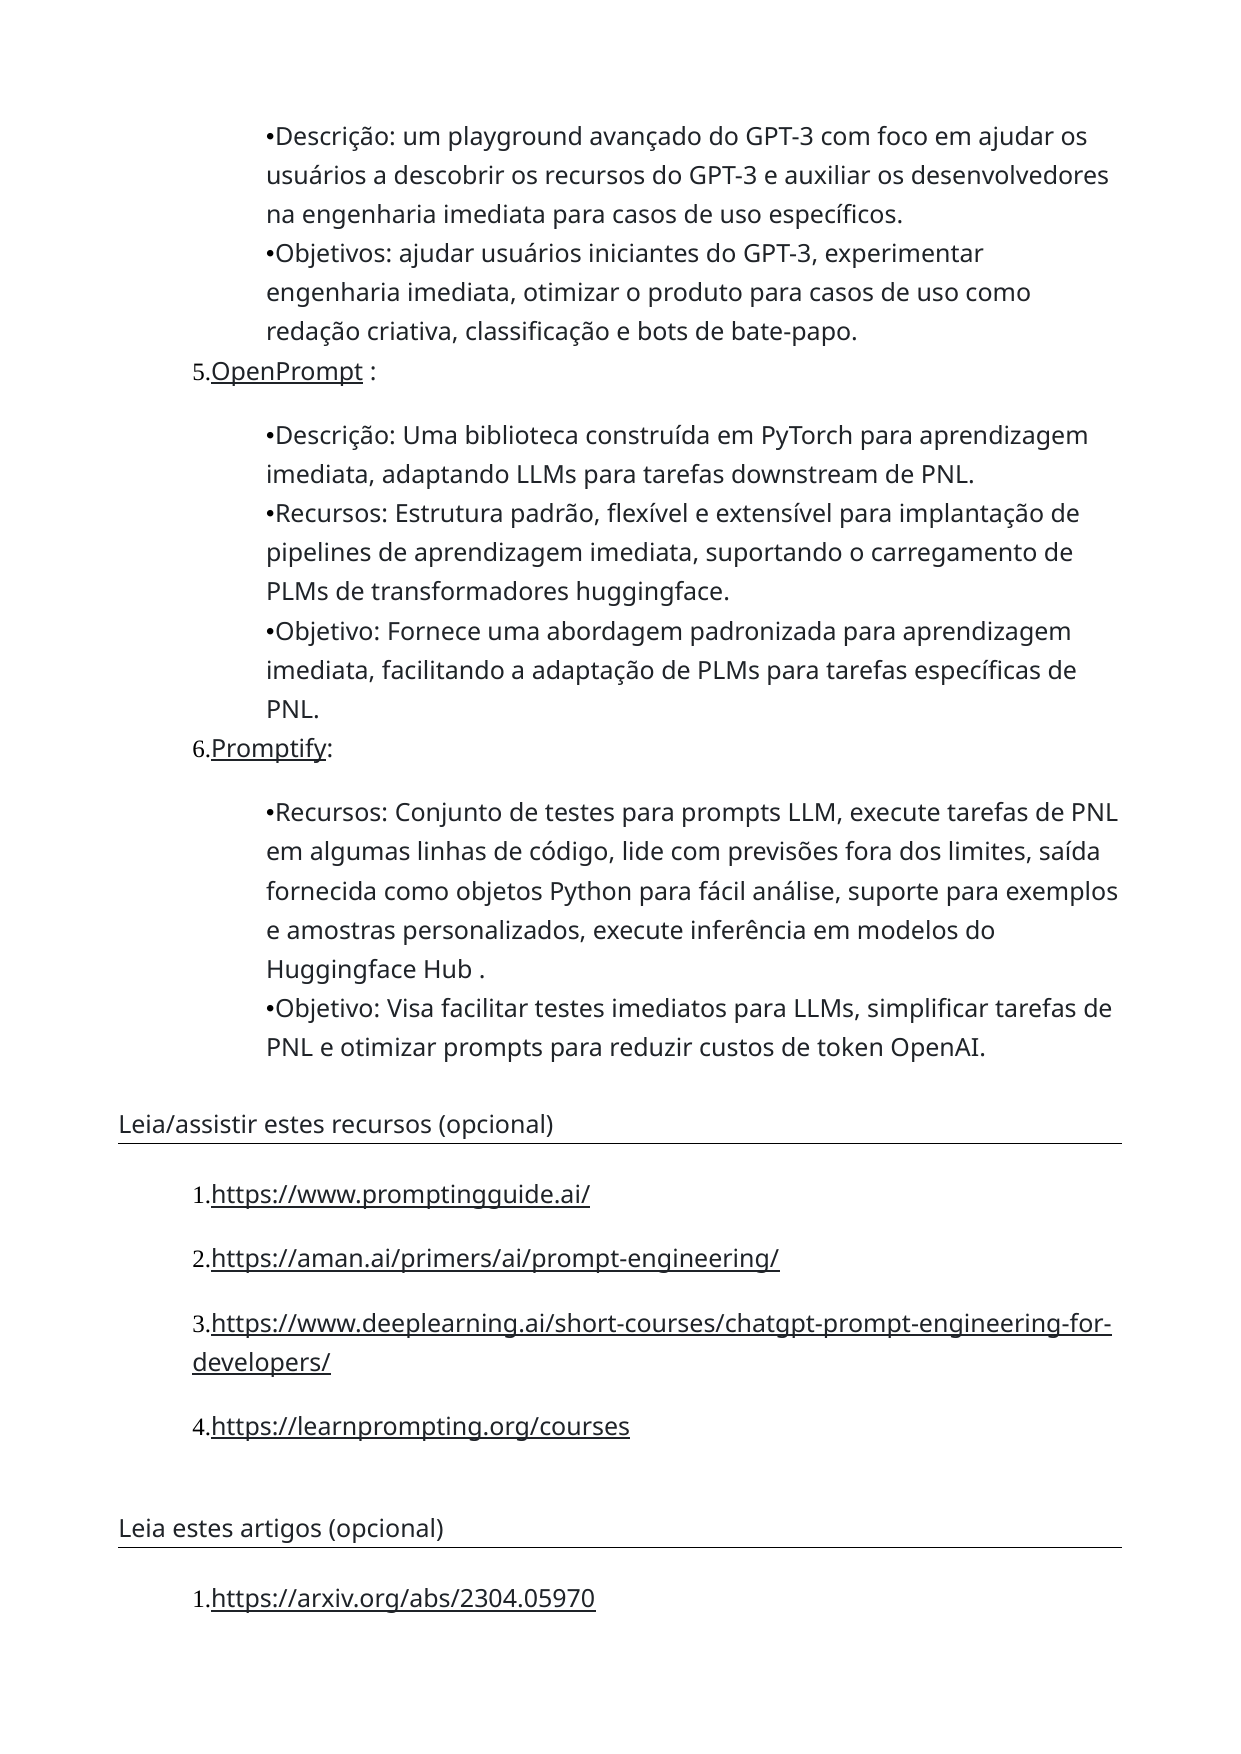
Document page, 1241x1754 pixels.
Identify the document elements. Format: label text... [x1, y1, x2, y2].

list Objetivos: ajudar usuários iniciantes do GPT-3, experimentar engenharia imediata, otimizar o produto para casos de uso como redação criativa, classificação e bots de bate-papo. [118, 236, 1122, 348]
list https://www.promptingguide.ai/ [118, 1177, 1122, 1211]
list Descrição: um playground avançado do GPT-3 com foco em ajudar os usuários a descobrir os recursos do GPT-3 e auxiliar os desenvolvedores na engenharia imediata para casos de uso específicos. [118, 118, 1122, 231]
list Recursos: Estrutura padrão, flexível e extensível para implantação de pipelines de aprendizagem imediata, suportando o carregamento de PLMs de transformadores huggingface. [118, 496, 1122, 608]
list Descrição: Uma biblioteca construída em PyTorch para aprendizagem imediata, adaptando LLMs para tarefas downstream de PNL. [118, 417, 1122, 491]
list https://arxiv.org/abs/2304.05970 [118, 1581, 1122, 1615]
list Objetivo: Visa facilitar testes imediatos para LLMs, simplificar tarefas de PNL e otimizar prompts para reduzir custos de token OpenAI. [118, 991, 1122, 1064]
subtitle Leia/assistir estes recursos (opcional) [118, 1106, 1122, 1143]
list OpenPrompt : [118, 353, 1122, 387]
list Promptify: [118, 731, 1122, 765]
list https://aman.ai/primers/ai/prompt-engineering/ [118, 1241, 1122, 1275]
list https://learnprompting.org/courses [118, 1409, 1122, 1443]
list https://www.deeplearning.ai/short-courses/chatgpt-prompt-engineering-for-developers/ [118, 1305, 1122, 1378]
subtitle Leia estes artigos (opcional) [118, 1510, 1122, 1547]
list Objetivo: Fornece uma abordagem padronizada para aprendizagem imediata, facilitando a adaptação de PLMs para tarefas específicas de PNL. [118, 613, 1122, 726]
list Recursos: Conjunto de testes para prompts LLM, execute tarefas de PNL em algumas linhas de código, lide com previsões fora dos limites, saída fornecida como objetos Python para fácil análise, suporte para exemplos e amostras personalizados, execute inferência em modelos do Huggingface Hub . [118, 795, 1122, 986]
